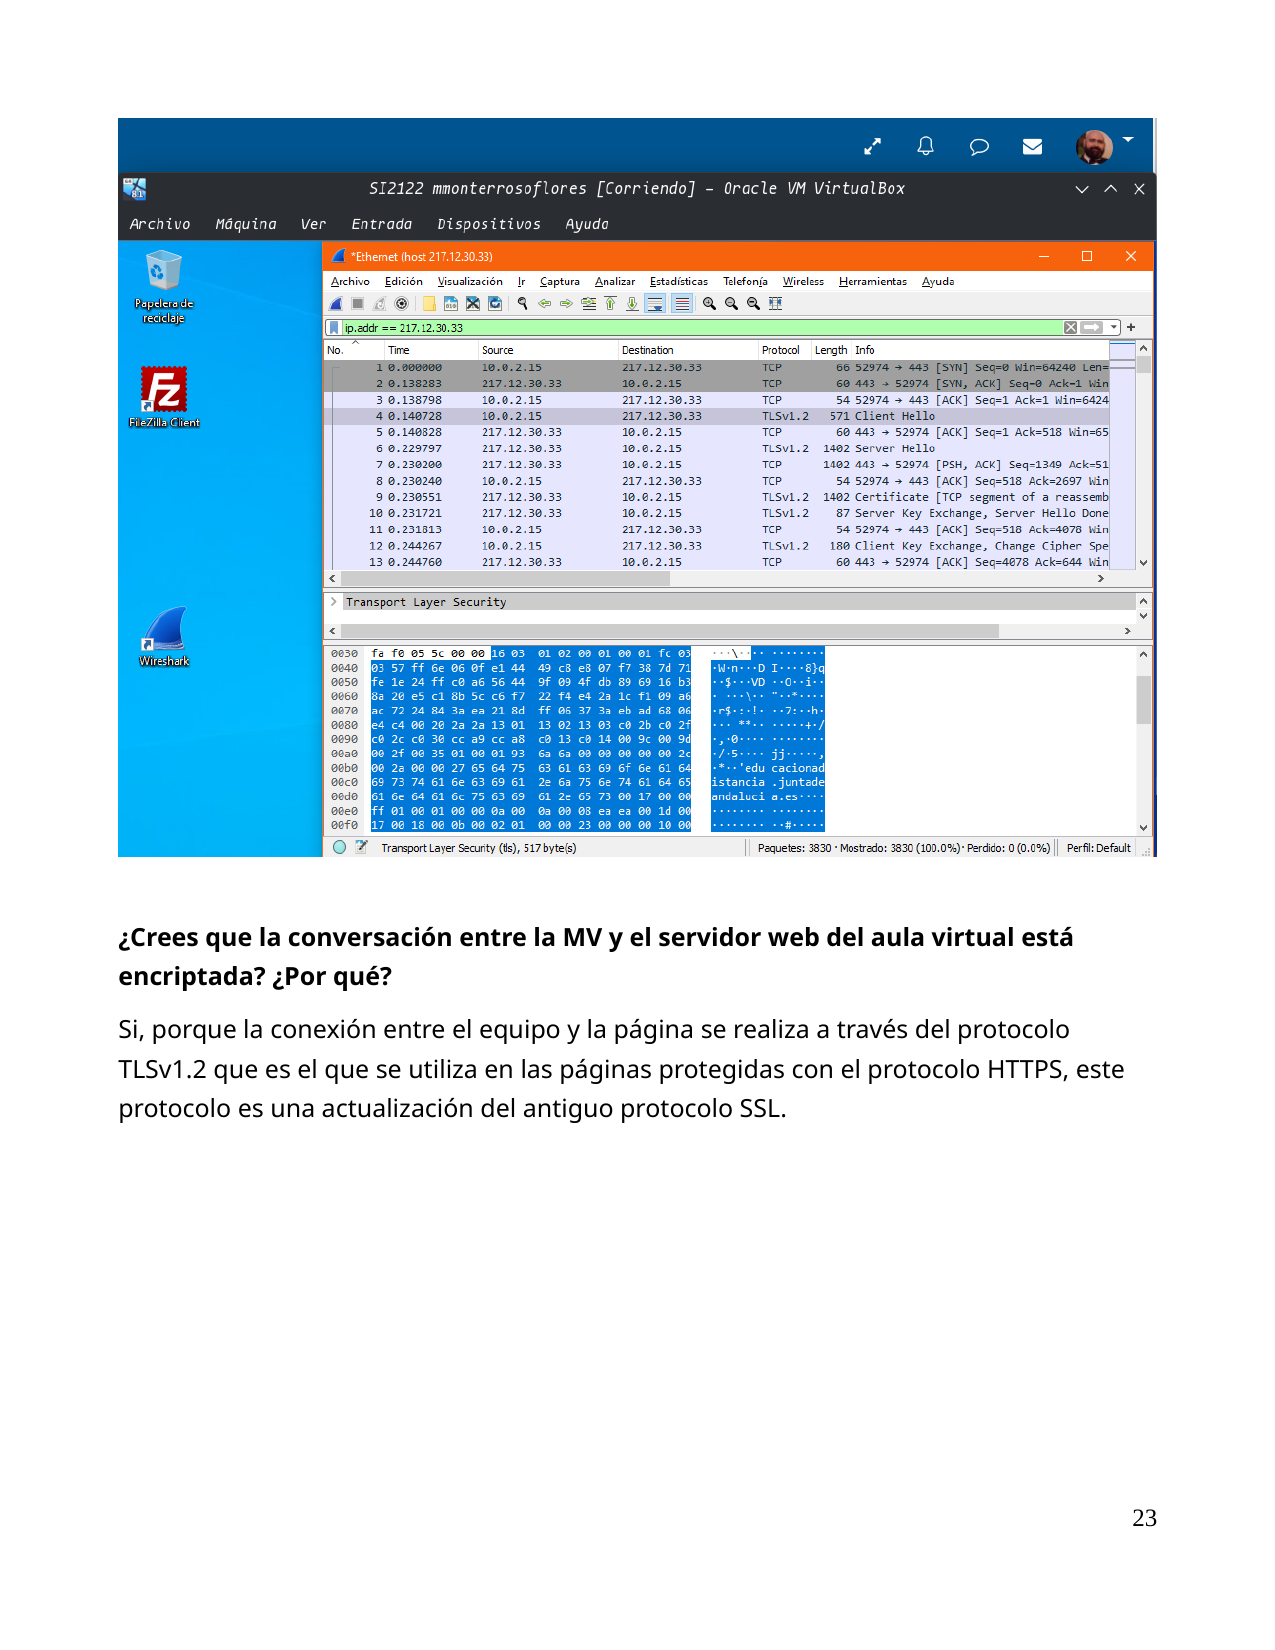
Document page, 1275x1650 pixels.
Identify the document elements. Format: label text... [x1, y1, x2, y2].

picture [141, 657, 160, 664]
picture [142, 367, 186, 411]
picture [181, 300, 191, 306]
picture [147, 251, 193, 289]
picture [154, 419, 166, 425]
table_header [118, 857, 1157, 885]
picture [142, 607, 186, 650]
text Si, porque la conexión entre el equipo y la página se realiza a través del protocolo TLSv1.2 que es el que se utiliza en las páginas protegidas con el protocolo HTTPS, este protocolo es una actualización del antiguo protocolo SSL. [118, 1012, 1157, 1124]
picture [118, 118, 1157, 857]
picture [179, 420, 198, 425]
picture [168, 314, 182, 323]
text ¿Crees que la conversación entre la MV y el servidor web del aula virtual está encriptada? ¿Por qué? [118, 885, 1157, 992]
picture [142, 300, 170, 309]
picture [166, 657, 187, 664]
